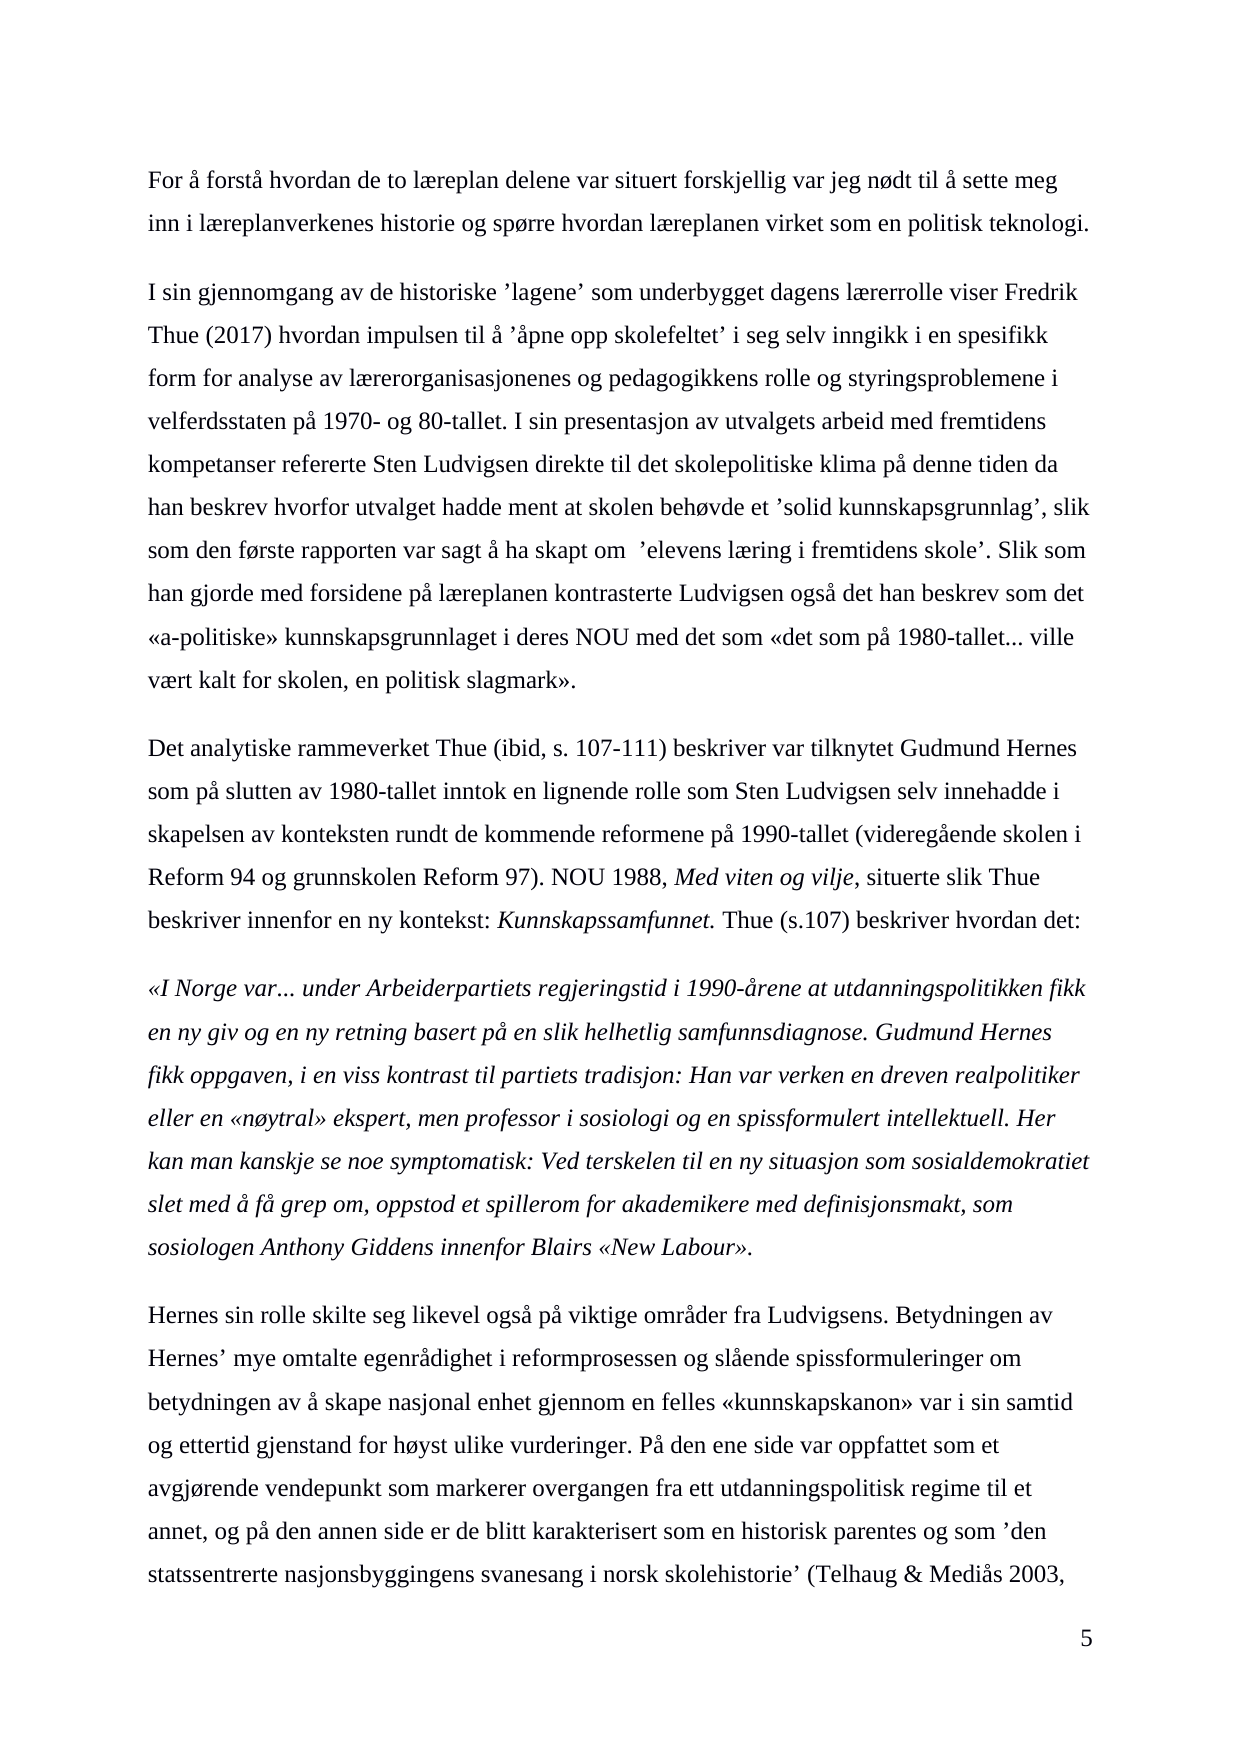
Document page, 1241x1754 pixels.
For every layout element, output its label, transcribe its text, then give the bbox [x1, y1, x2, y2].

text Hernes sin rolle skilte seg likevel også på viktige områder fra Ludvigsens. Betydningen av Hernes’ mye omtalte egenrådighet i reformprosessen og slående spissformuleringer om betydningen av å skape nasjonal enhet gjennom en felles «kunnskapskanon» var i sin samtid og ettertid gjenstand for høyst ulike vurderinger. På den ene side var oppfattet som et avgjørende vendepunkt som markerer overgangen fra ett utdanningspolitisk regime til et annet, og på den annen side er de blitt karakterisert som en historisk parentes og som ’den statssentrerte nasjonsbyggingens svanesang i norsk skolehistorie’ (Telhaug & Mediås 2003, [148, 1300, 1092, 1588]
text Det analytiske rammeverket Thue (ibid, s. 107-111) beskriver var tilknytet Gudmund Hernes som på slutten av 1980-tallet inntok en lignende rolle som Sten Ludvigsen selv innehadde i skapelsen av konteksten rundt de kommende reformene på 1990-tallet (videregående skolen i Reform 94 og grunnskolen Reform 97). NOU 1988, Med viten og vilje, situerte slik Thue beskriver innenfor en ny kontekst: Kunnskapssamfunnet. Thue (s.107) beskriver hvordan det: [148, 733, 1092, 934]
text For å forstå hvordan de to læreplan delene var situert forskjellig var jeg nødt til å sette meg inn i læreplanverkenes historie og spørre hvordan læreplanen virket som en politisk teknologi. [148, 165, 1092, 237]
text I sin gjennomgang av de historiske ’lagene’ som underbygget dagens lærerrolle viser Fredrik Thue (2017) hvordan impulsen til å ’åpne opp skolefeltet’ i seg selv inngikk i en spesifikk form for analyse av lærerorganisasjonenes og pedagogikkens rolle og styringsproblemene i velferdsstaten på 1970- og 80-tallet. I sin presentasjon av utvalgets arbeid med fremtidens kompetanser refererte Sten Ludvigsen direkte til det skolepolitiske klima på denne tiden da han beskrev hvorfor utvalget hadde ment at skolen behøvde et ’solid kunnskapsgrunnlag’, slik som den første rapporten var sagt å ha skapt om ’elevens læring i fremtidens skole’. Slik som han gjorde med forsidene på læreplanen kontrasterte Ludvigsen også det han beskrev som det «a-politiske» kunnskapsgrunnlaget i deres NOU med det som «det som på 1980-tallet... ville vært kalt for skolen, en politisk slagmark». [148, 277, 1092, 693]
text «I Norge var... under Arbeiderpartiets regjeringstid i 1990-årene at utdanningspolitikken fikk en ny giv og en ny retning basert på en slik helhetlig samfunnsdiagnose. Gudmund Hernes fikk oppgaven, i en viss kontrast til partiets tradisjon: Han var verken en dreven realpolitiker eller en «nøytral» ekspert, men professor i sosiologi og en spissformulert intellektuell. Her kan man kanskje se noe symptomatisk: Ved terskelen til en ny situasjon som sosialdemokratiet slet med å få grep om, oppstod et spillerom for akademikere med definisjonsmakt, som sosiologen Anthony Giddens innenfor Blairs «New Labour». [148, 973, 1092, 1261]
